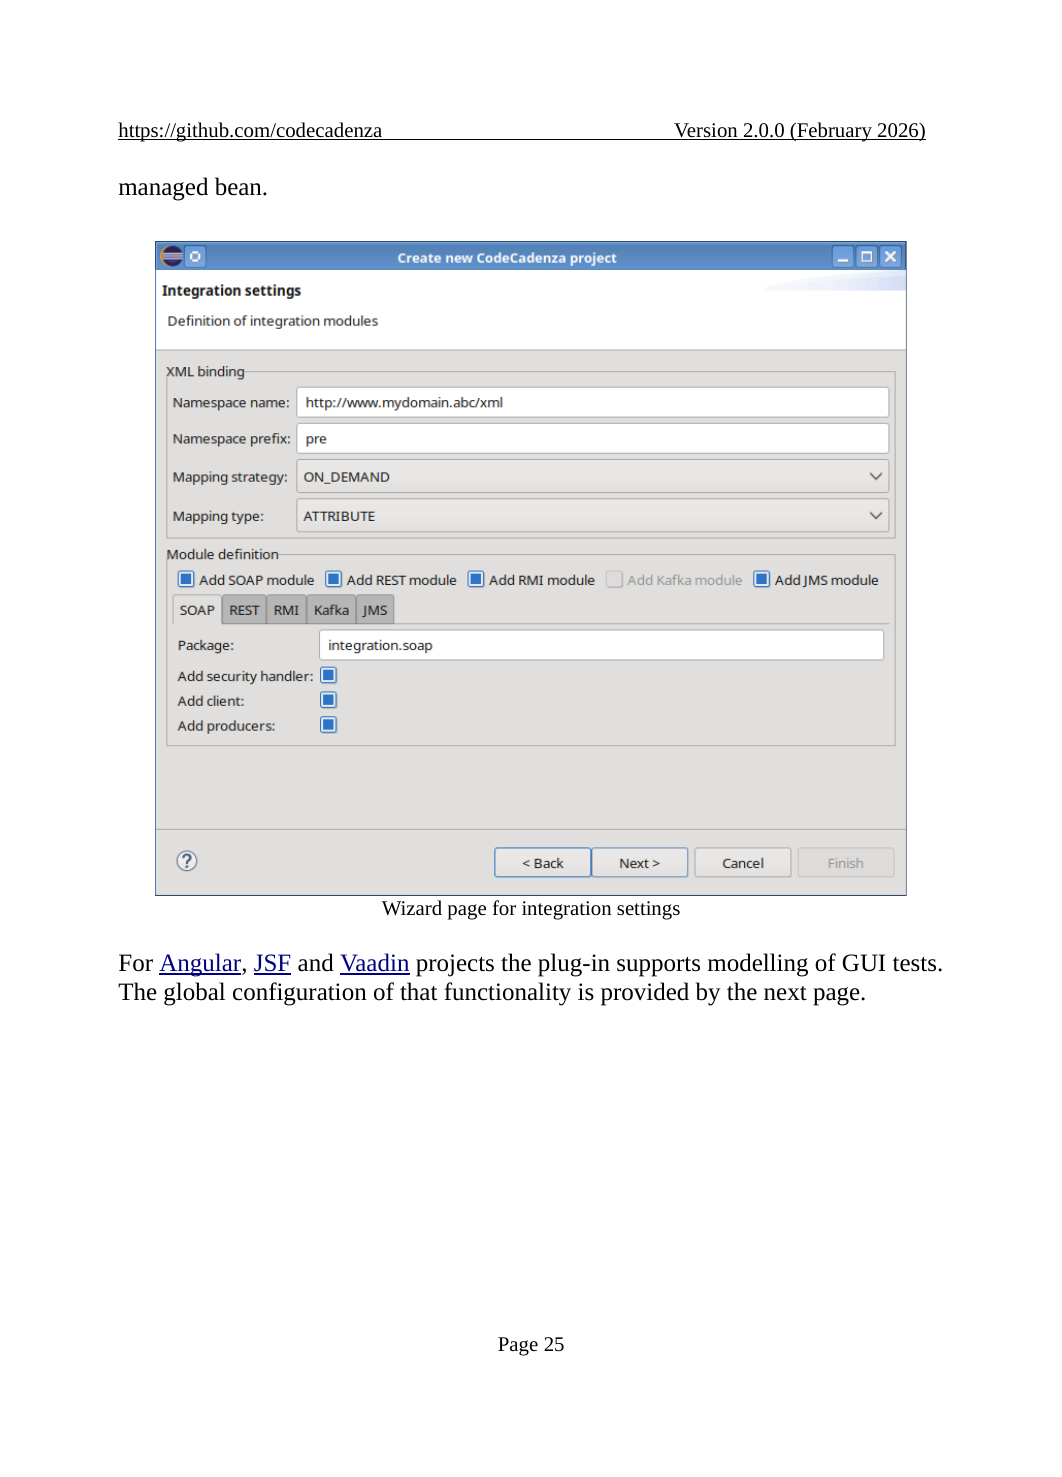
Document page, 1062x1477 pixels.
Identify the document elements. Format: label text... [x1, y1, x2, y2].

picture [155, 241, 907, 896]
text Wizard page for integration settings [155, 896, 907, 920]
text For Angular, JSF and Vaadin projects the plug-in supports modelling of GUI tests. The global configuration of that functionality is provided by the next page. [118, 948, 944, 1006]
text managed bean. [118, 172, 944, 200]
